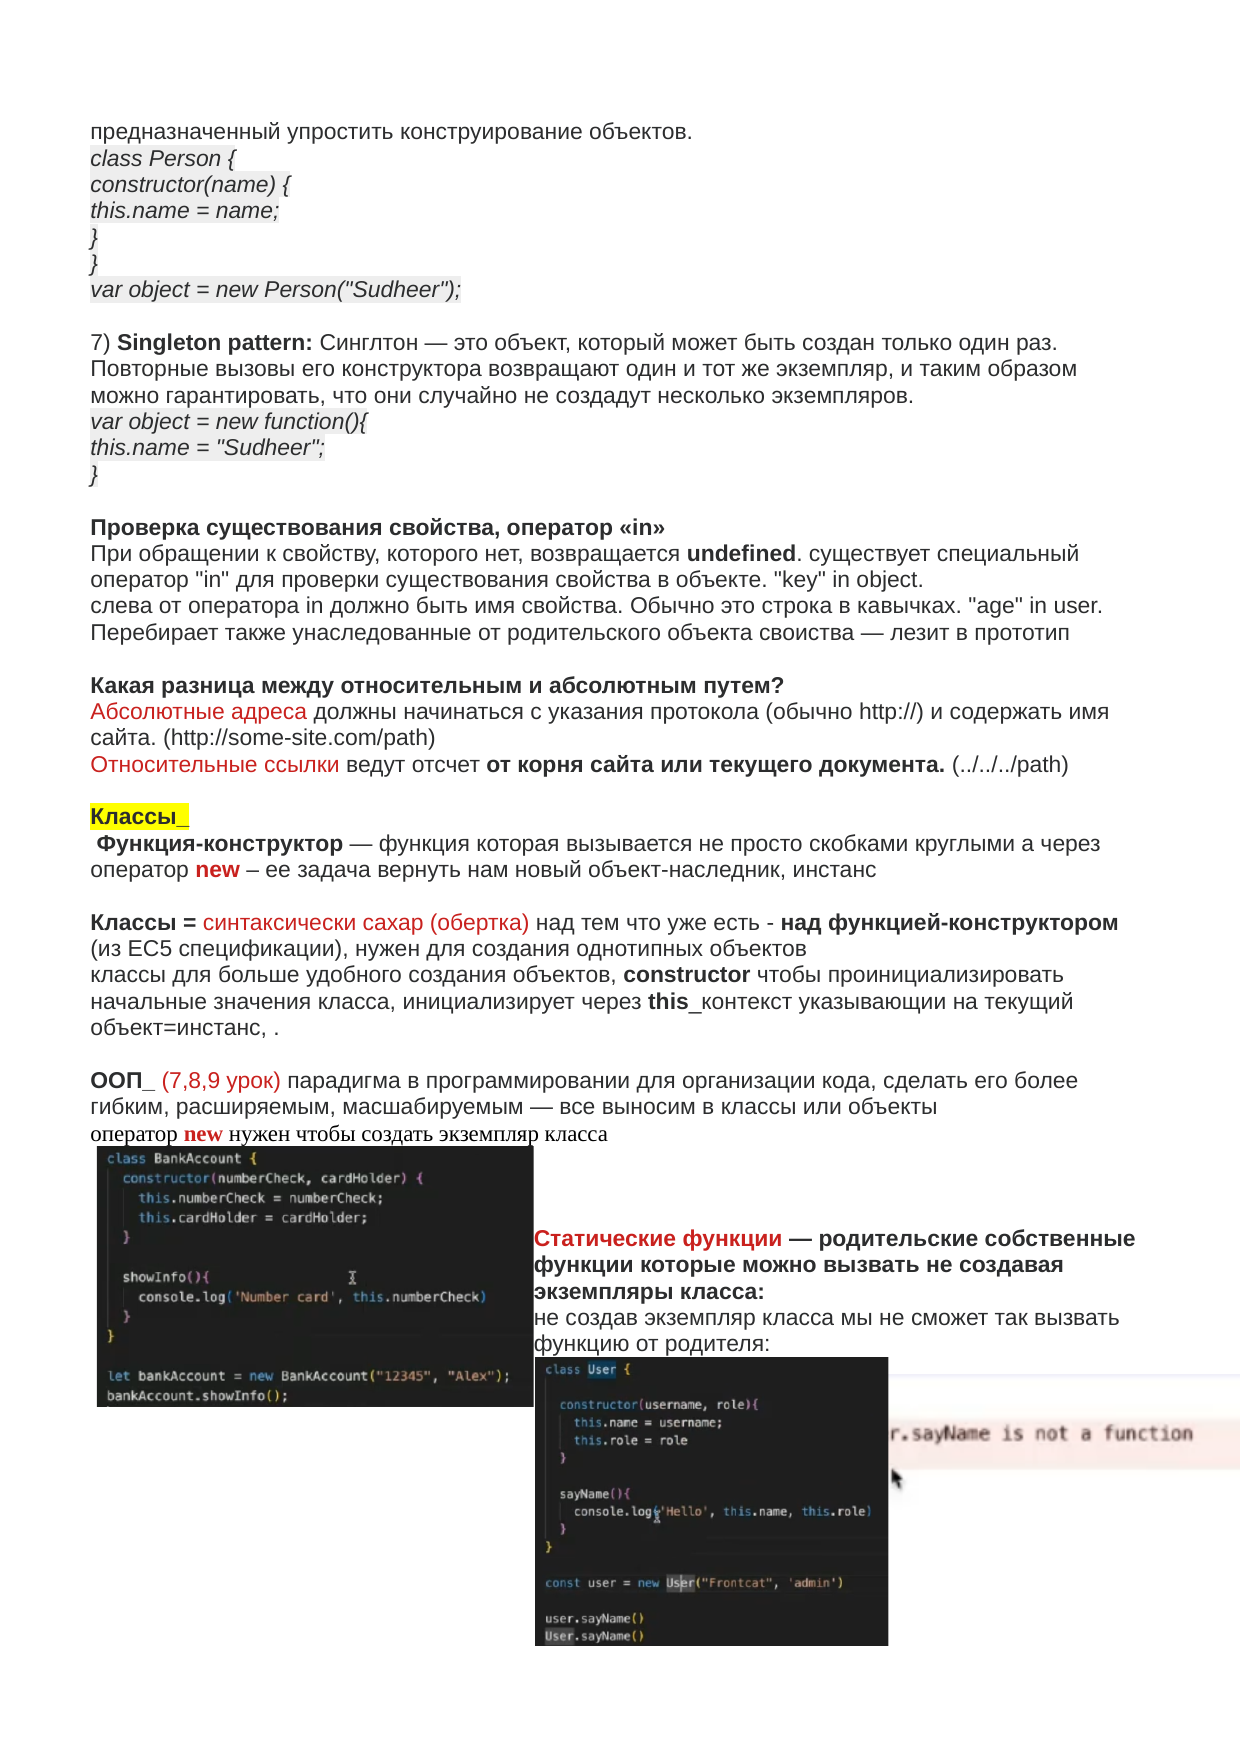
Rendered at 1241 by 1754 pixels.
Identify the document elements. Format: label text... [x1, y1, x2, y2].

picture [96, 1146, 534, 1407]
text Абсолютные адреса должны начинаться с указания протокола (обычно http://) и содержать имя сайта. (http://some-site.com/path) Относительные ссылки ведут отсчет от корня сайта или текущего документа. (../../../path) [90, 698, 1150, 777]
picture [535, 1357, 1240, 1646]
text Статические функции — родительские собственные функции которые можно вызвать не создавая экземпляры класса: [534, 1225, 1150, 1304]
text Функция-конструктор — функция которая вызывается не просто скобками круглыми а через оператор new – ее задача вернуть нам новый объект-наследник, инстанс [90, 830, 1150, 882]
text Проверка существования свойства, оператор «in» [90, 513, 1150, 540]
text оператор new нужен чтобы создать экземпляр класса [90, 1119, 1150, 1146]
text Классы = синтаксически сахар (обертка) над тем что уже есть - над функцией-конструктором (из ЕС5 спецификации), нужен для создания однотипных объектов [90, 909, 1150, 961]
text предназначенный упростить конструирование объектов. class Person { constructor(name) { this.name = name; } } var object = new Person("Sudheer"); 7) Singleton pattern: Синглтон — это объект, который может быть создан только один раз. Повторные вызовы его конструктора возвращают один и тот же экземпляр, и таким образом можно гарантировать, что они случайно не создадут несколько экземпляров. var object = new function(){ this.name = "Sudheer"; } [90, 118, 1150, 487]
text ООП_ (7,8,9 урок) парадигма в программировании для организации кода, сделать его более гибким, расширяемым, масшабируемым — все выносим в классы или объекты [90, 1067, 1150, 1119]
text классы для больше удобного создания объектов, constructor чтобы проинициализировать начальные значения класса, инициализирует через this_контекст указывающии на текущий объект=инстанс, . [90, 961, 1150, 1041]
text При обращении к свойству, которого нет, возвращается undefined. существует специальный оператор "in" для проверки существования свойства в объекте. "key" in object. слева от оператора in должно быть имя свойства. Обычно это строка в кавычках. "age" in user. Перебирает также унаследованные от родительского объекта своиства — лезит в прототип [90, 540, 1150, 645]
text не создав экземпляр класса мы не сможет так вызвать функцию от родителя: [534, 1304, 1150, 1357]
text Какая разница между относительным и абсолютным путем? [90, 672, 1150, 698]
text Классы_ [90, 803, 1150, 830]
